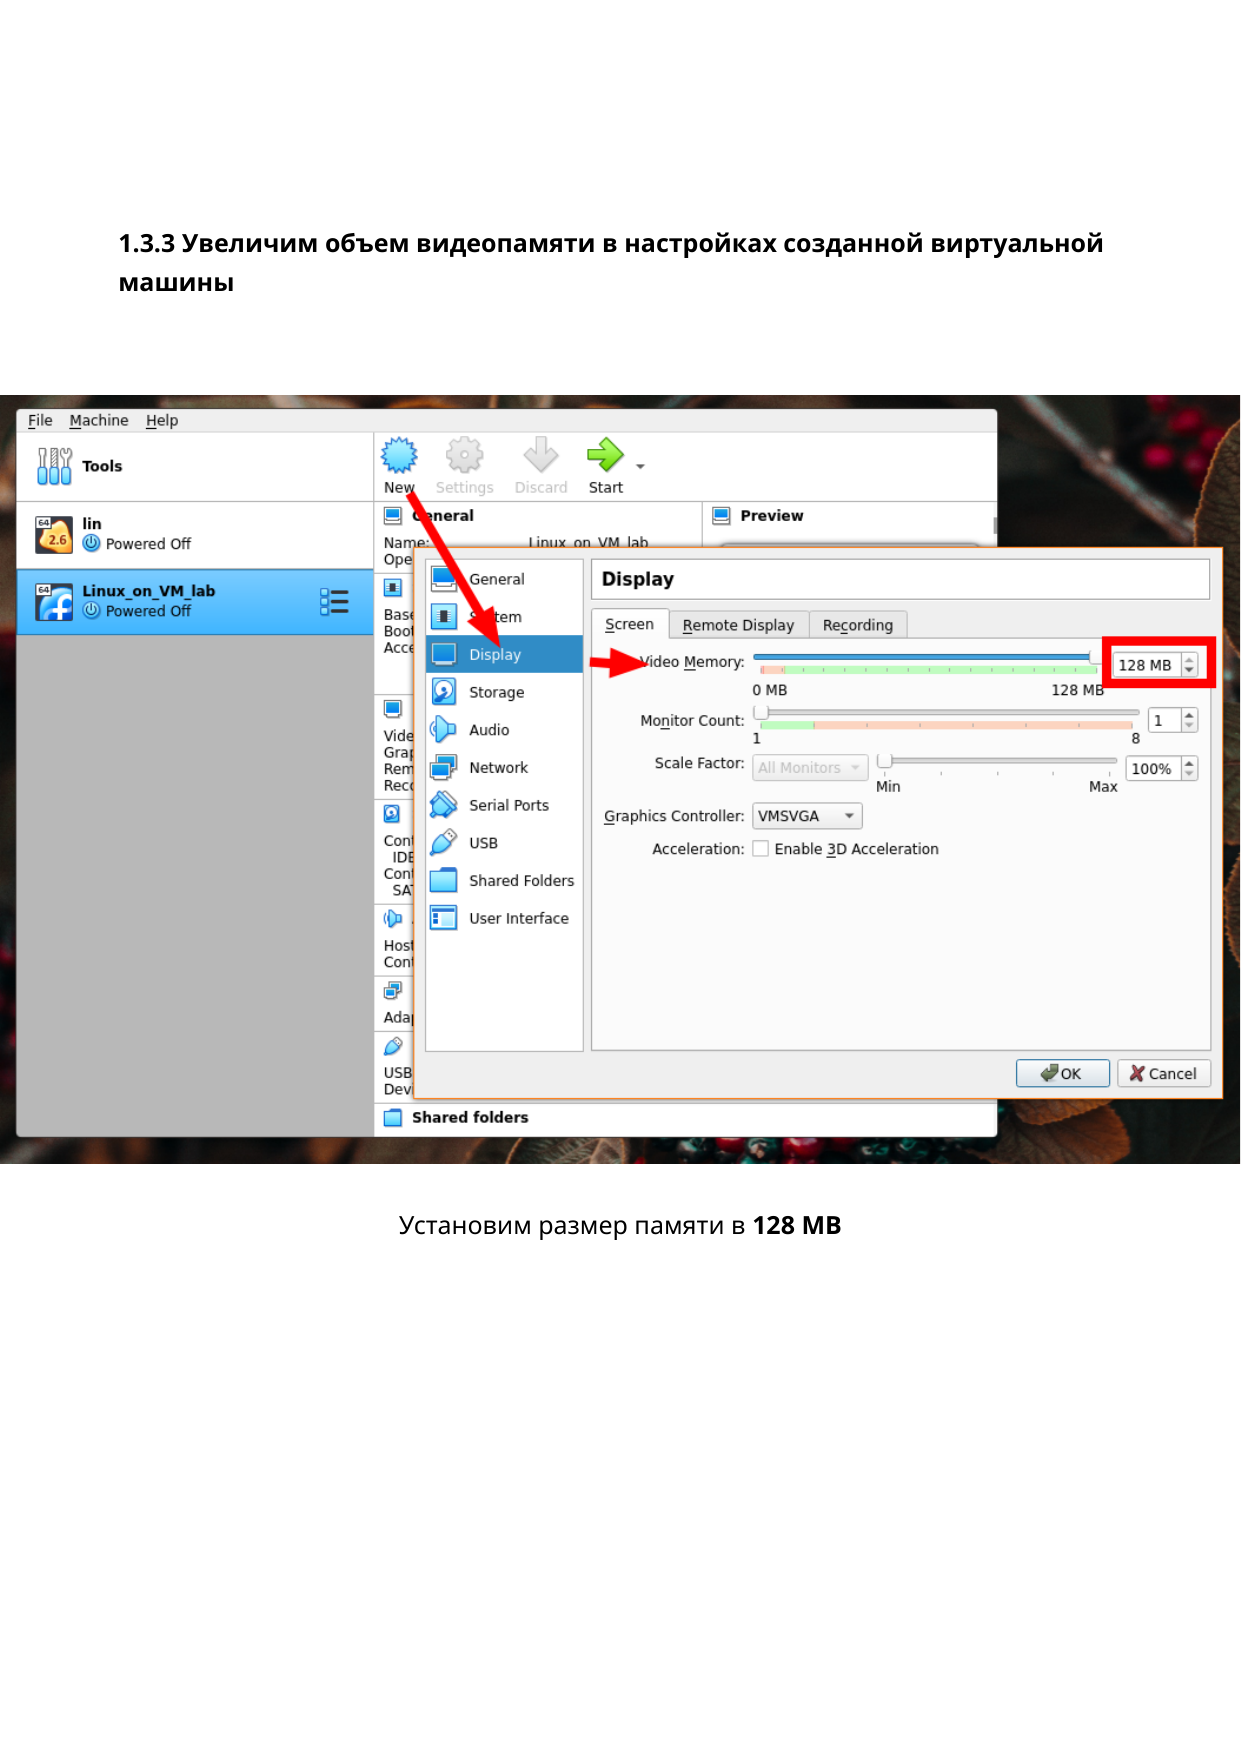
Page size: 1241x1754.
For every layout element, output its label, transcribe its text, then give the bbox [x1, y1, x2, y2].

text 1.3.3 Увеличим объем видеопамяти в настройках созданной виртуальной машины [118, 226, 1122, 299]
text Установим размер памяти в 128 MB [118, 1164, 1122, 1242]
picture [0, 395, 1241, 1164]
text [118, 372, 1122, 395]
